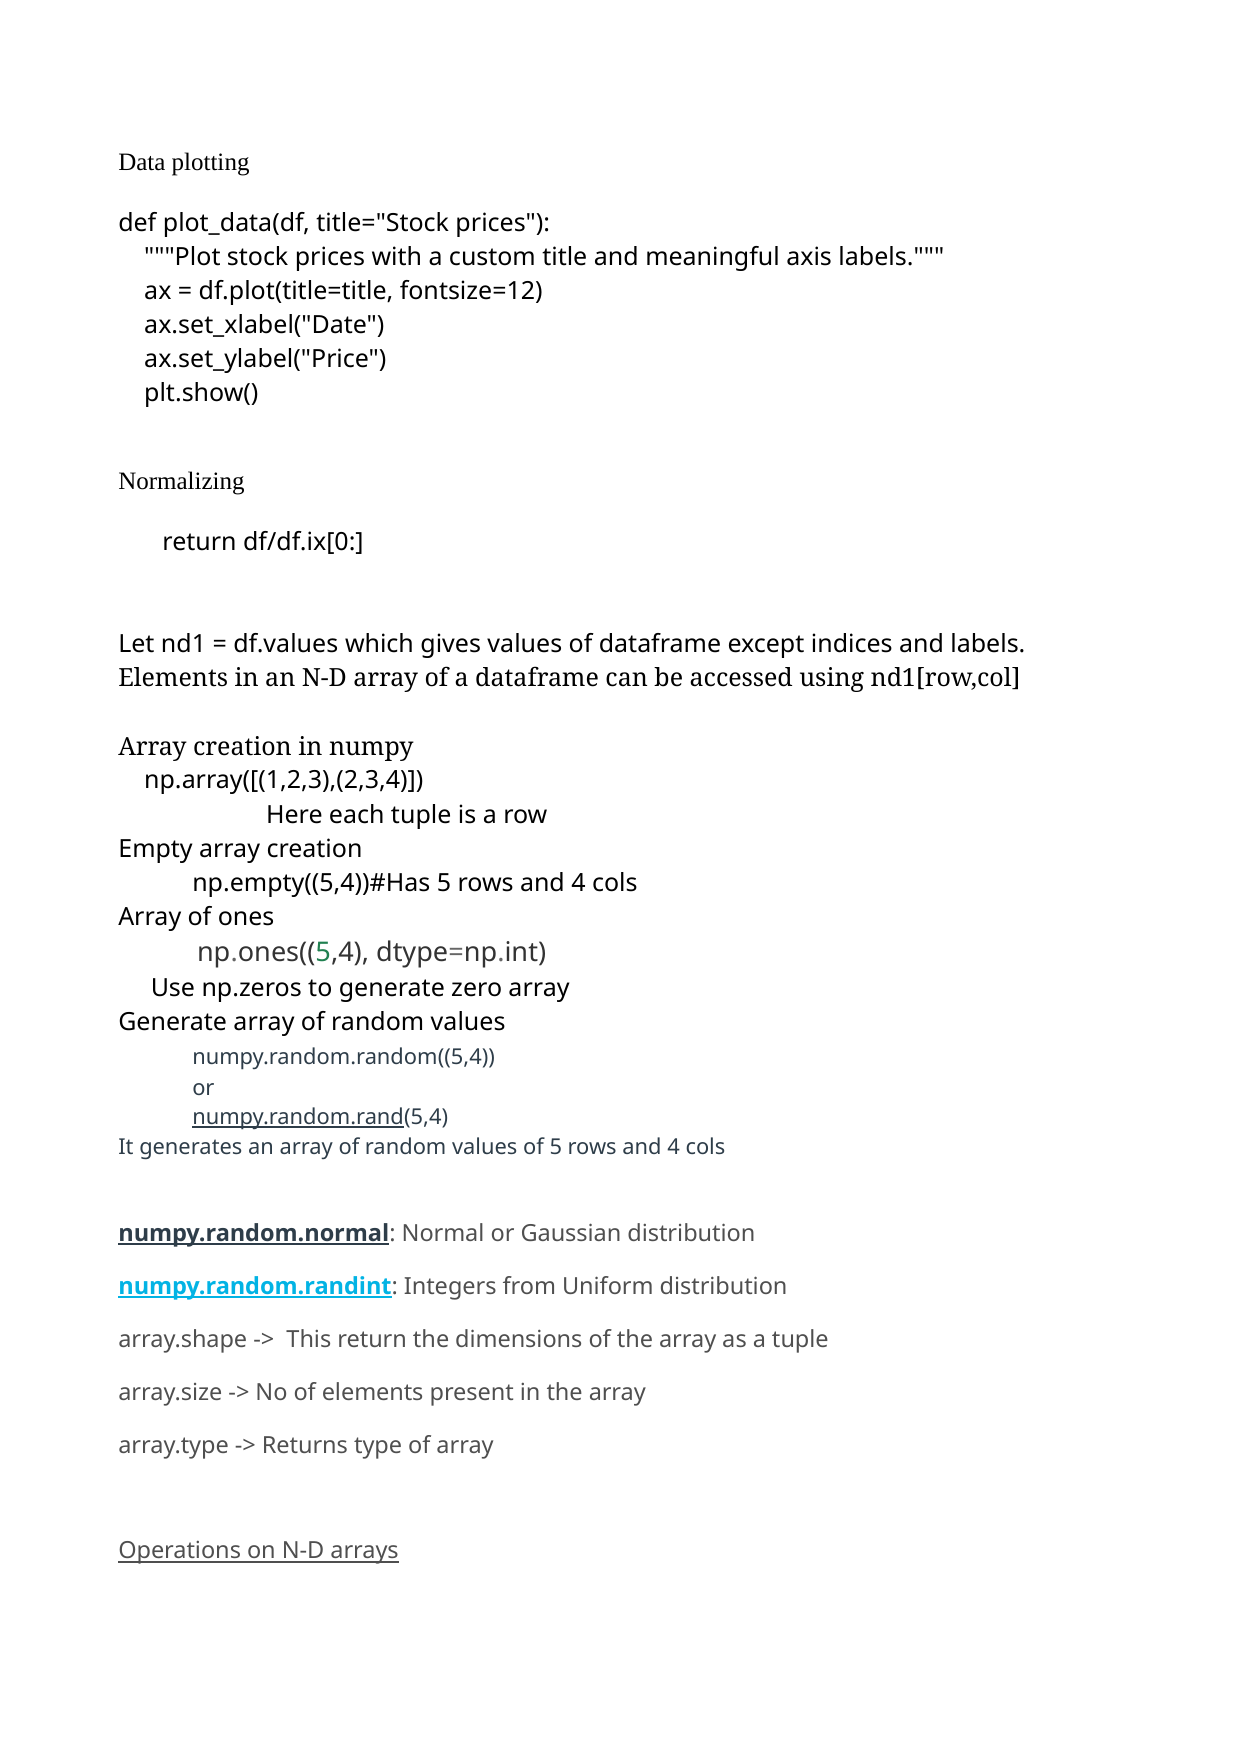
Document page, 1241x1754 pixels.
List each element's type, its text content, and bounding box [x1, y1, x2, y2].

text Normalizing [118, 466, 1122, 495]
text np.ones((5,4), dtype=np.int) [118, 932, 1122, 969]
text numpy.random.normal: Normal or Gaussian distribution [118, 1216, 1122, 1248]
text Array of ones [118, 898, 1122, 932]
text np.empty((5,4))#Has 5 rows and 4 cols [118, 864, 1122, 898]
text Empty array creation [118, 830, 1122, 864]
text def plot_data(df, title="Stock prices"): [118, 204, 1122, 238]
text """Plot stock prices with a custom title and meaningful axis labels.""" [118, 238, 1122, 272]
text or [118, 1072, 1122, 1101]
text Here each tuple is a row [118, 796, 1122, 830]
text np.array([(1,2,3),(2,3,4)]) [118, 762, 1122, 796]
text return df/df.ix[0:] [118, 524, 1122, 558]
text It generates an array of random values of 5 rows and 4 cols [118, 1131, 1122, 1161]
text Operations on N-D arrays [118, 1534, 1122, 1566]
text Array creation in numpy [118, 728, 1122, 762]
text array.shape -> This return the dimensions of the array as a tuple [118, 1322, 1122, 1354]
text array.type -> Returns type of array [118, 1428, 1122, 1460]
text Use np.zeros to generate zero array [118, 969, 1122, 1003]
text numpy.random.rand(5,4) [118, 1101, 1122, 1131]
text plt.show() [118, 375, 1122, 409]
text ax.set_xlabel("Date") [118, 307, 1122, 341]
text ax = df.plot(title=title, fontsize=12) [118, 272, 1122, 307]
text Let nd1 = df.values which gives values of dataframe except indices and labels. [118, 626, 1122, 660]
text ax.set_ylabel("Price") [118, 341, 1122, 375]
text Generate array of random values [118, 1003, 1122, 1037]
text numpy.random.random((5,4)) [118, 1037, 1122, 1072]
text array.size -> No of elements present in the array [118, 1375, 1122, 1407]
text numpy.random.randint: Integers from Uniform distribution [118, 1269, 1122, 1301]
text Data plotting [118, 147, 1122, 176]
text Elements in an N-D array of a dataframe can be accessed using nd1[row,col] [118, 660, 1122, 694]
